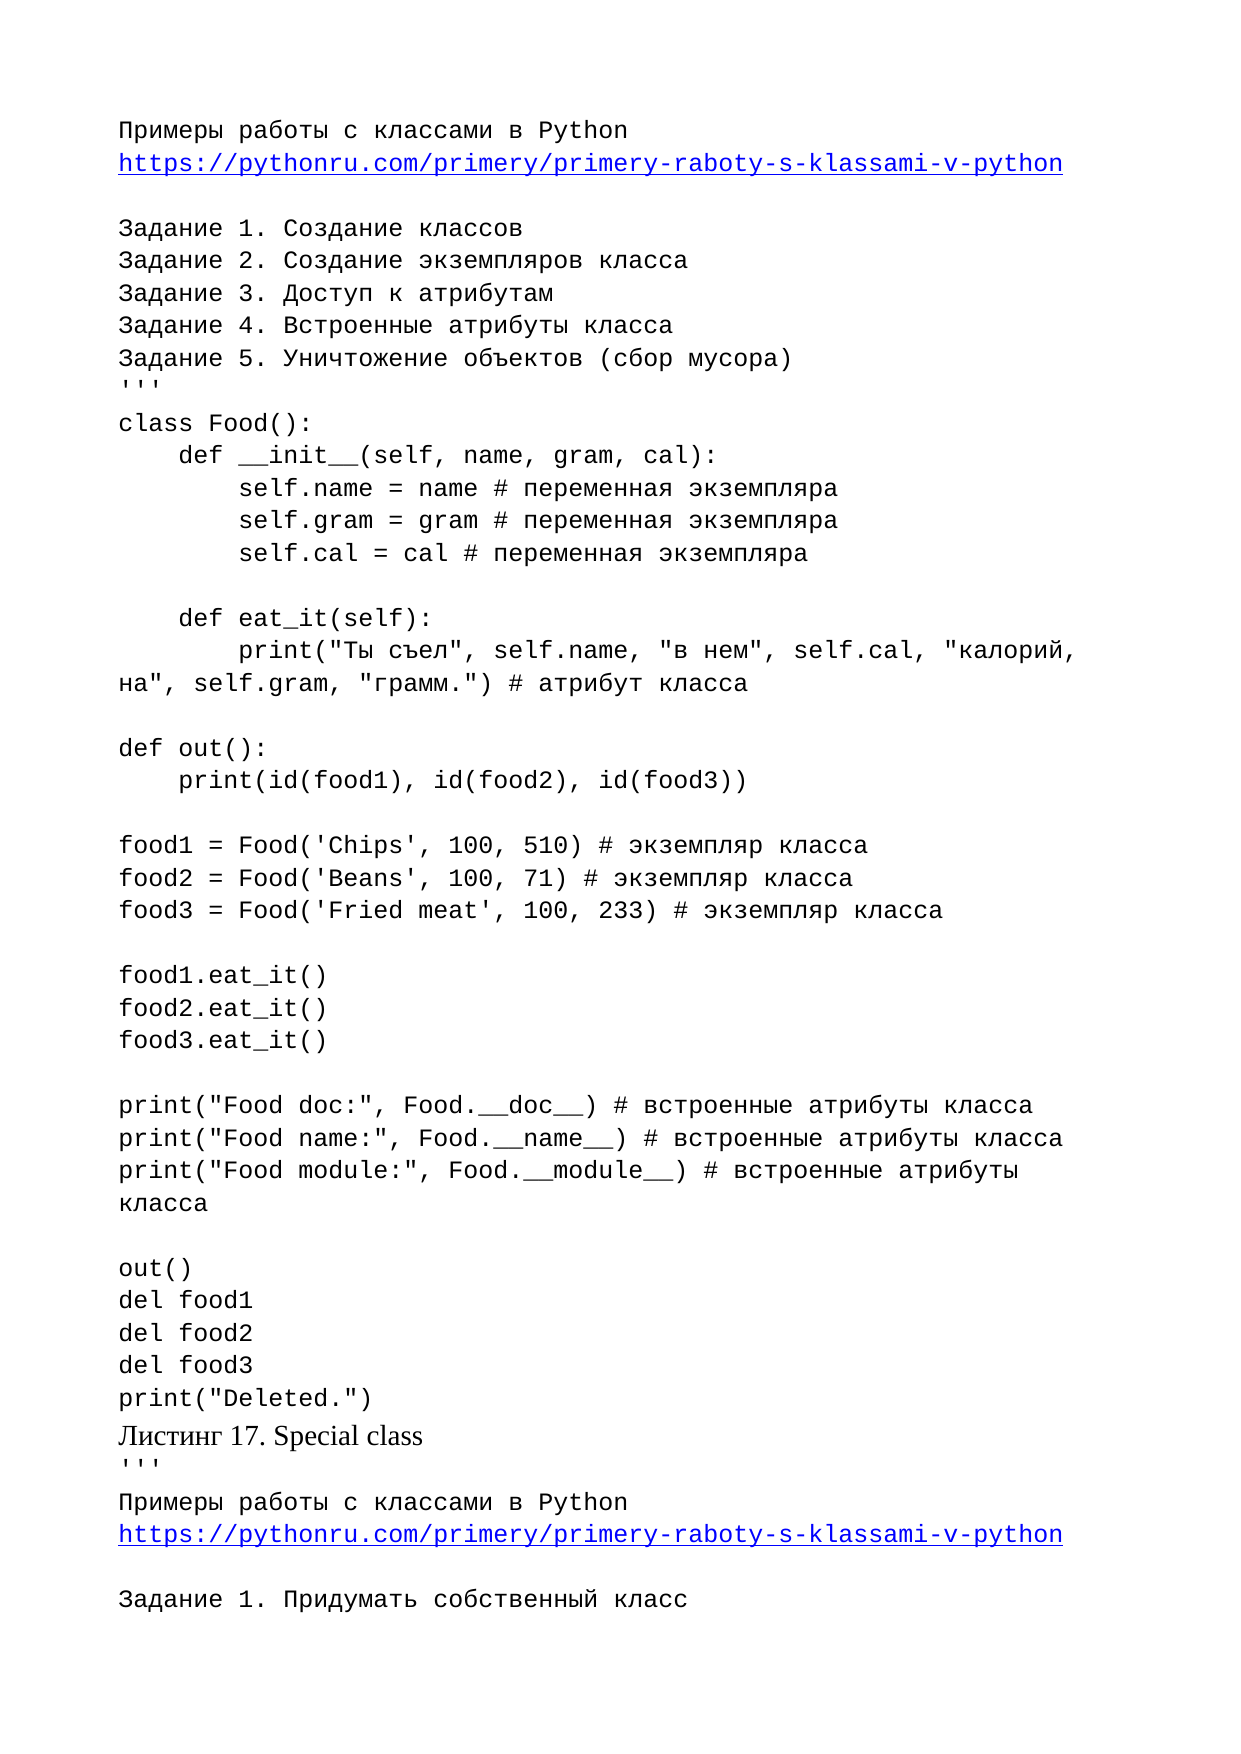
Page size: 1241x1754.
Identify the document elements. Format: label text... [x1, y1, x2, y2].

text Примеры работы с классами в Python https://pythonru.com/primery/primery-raboty-s-klassami-v-python Задание 1. Придумать собственный класс [118, 1489, 1122, 1615]
text Листинг 17. Special class [118, 1418, 1122, 1452]
text ''' [118, 1457, 1122, 1485]
text class Food(): def __init__(self, name, gram, cal): self.name = name # переменная экземпляра self.gram = gram # переменная экземпляра self.cal = cal # переменная экземпляра def eat_it(self): print("Ты съел", self.name, "в нем", self.cal, "калорий, на", self.gram, "грамм.") # атрибут класса def out(): print(id(food1), id(food2), id(food3)) food1 = Food('Chips', 100, 510) # экземпляр класса food2 = Food('Beans', 100, 71) # экземпляр класса food3 = Food('Fried meat', 100, 233) # экземпляр класса food1.eat_it() food2.eat_it() food3.eat_it() print("Food doc:", Food.__doc__) # встроенные атрибуты класса print("Food name:", Food.__name__) # встроенные атрибуты класса print("Food module:", Food.__module__) # встроенные атрибуты класса out() del food1 del food2 del food3 print("Deleted.") [118, 411, 1122, 1414]
text ''' [118, 378, 1122, 406]
text Примеры работы с классами в Python https://pythonru.com/primery/primery-raboty-s-klassami-v-python Задание 1. Создание классов Задание 2. Создание экземпляров класса Задание 3. Доступ к атрибутам Задание 4. Встроенные атрибуты класса Задание 5. Уничтожение объектов (сбор мусора) [118, 118, 1122, 374]
